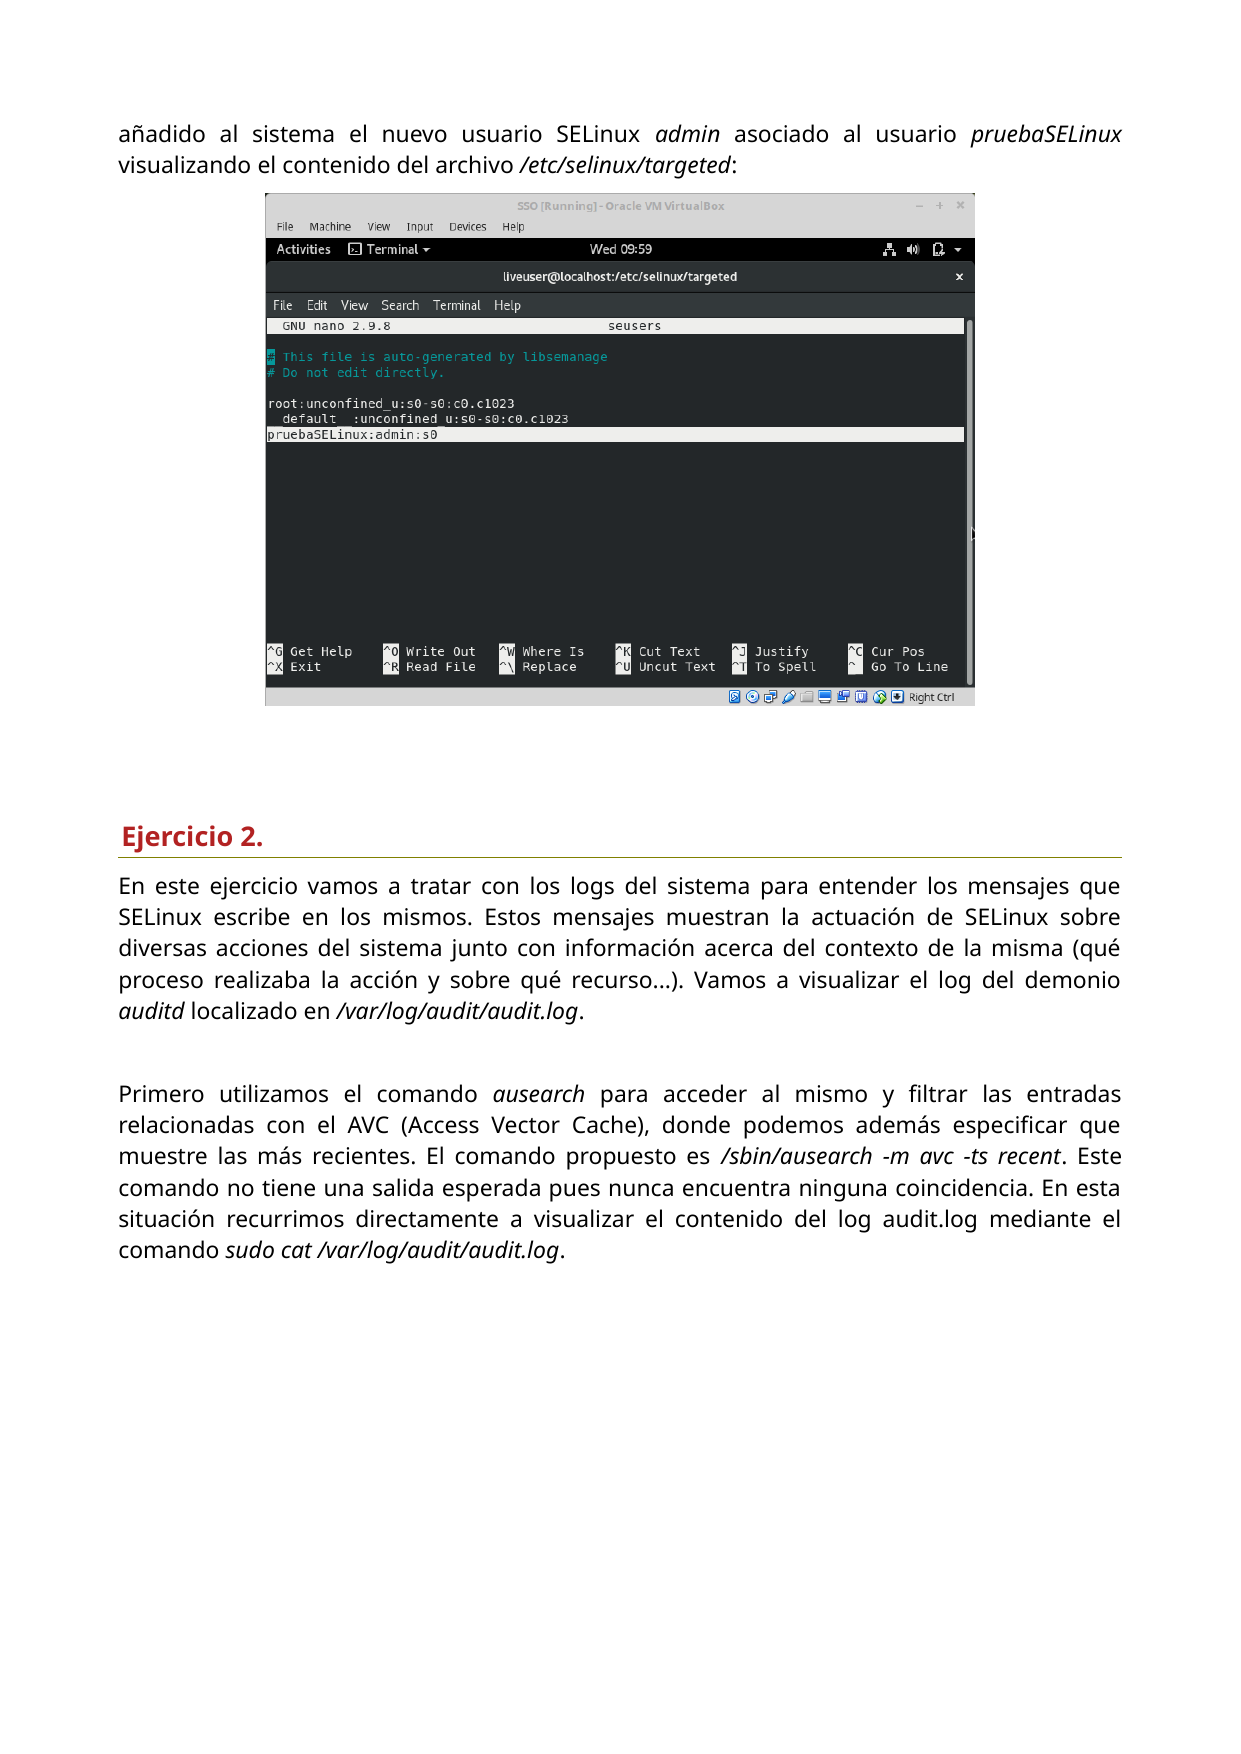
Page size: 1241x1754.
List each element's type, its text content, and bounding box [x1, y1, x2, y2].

text Ejercicio 2. [118, 814, 1122, 857]
text En este ejercicio vamos a tratar con los logs del sistema para entender los mensajes que SELinux escribe en los mismos. Estos mensajes muestran la actuación de SELinux sobre diversas acciones del sistema junto con información acerca del contexto de la misma (qué proceso realizaba la acción y sobre qué recurso...). Vamos a visualizar el log del demonio auditd localizado en /var/log/audit/audit.log. [118, 870, 1122, 1026]
text añadido al sistema el nuevo usuario SELinux admin asociado al usuario pruebaSELinux visualizando el contenido del archivo /etc/selinux/targeted: [118, 118, 1122, 181]
text Primero utilizamos el comando ausearch para acceder al mismo y filtrar las entradas relacionadas con el AVC (Access Vector Cache), donde podemos además especificar que muestre las más recientes. El comando propuesto es /sbin/ausearch -m avc -ts recent. Este comando no tiene una salida esperada pues nunca encuentra ninguna coincidencia. En esta situación recurrimos directamente a visualizar el contenido del log audit.log mediante el comando sudo cat /var/log/audit/audit.log. [118, 1078, 1122, 1265]
